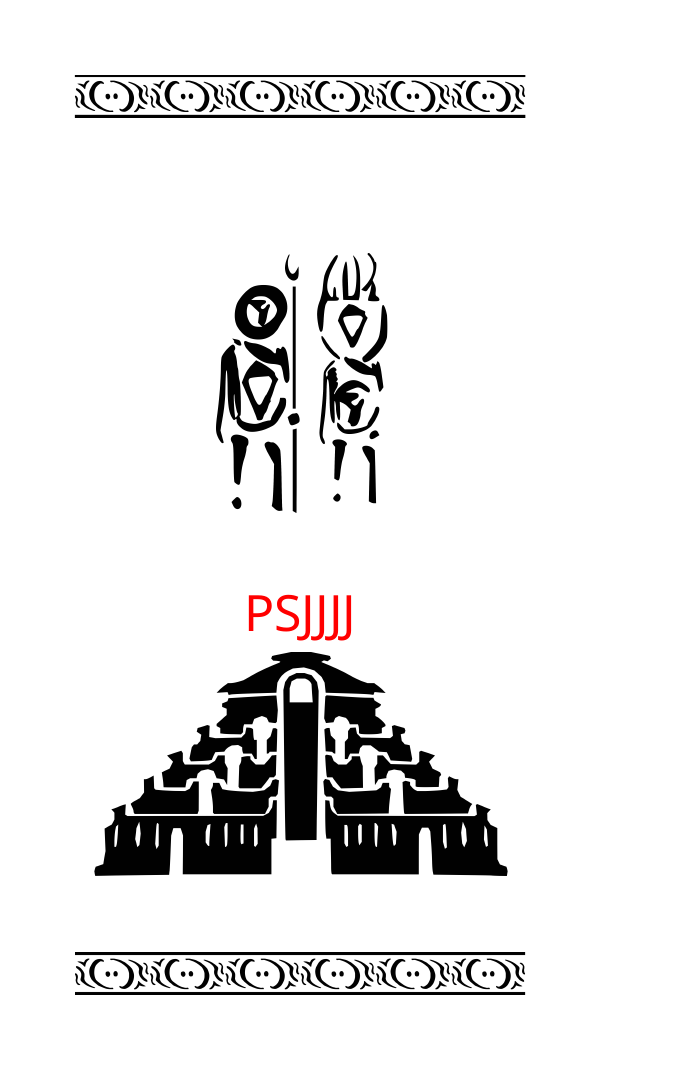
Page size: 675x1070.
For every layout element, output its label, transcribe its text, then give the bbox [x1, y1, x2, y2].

picture [216, 253, 388, 513]
picture [94, 652, 508, 876]
picture [75, 952, 525, 995]
text PSJJJJ [75, 578, 525, 646]
picture [74, 75, 526, 118]
